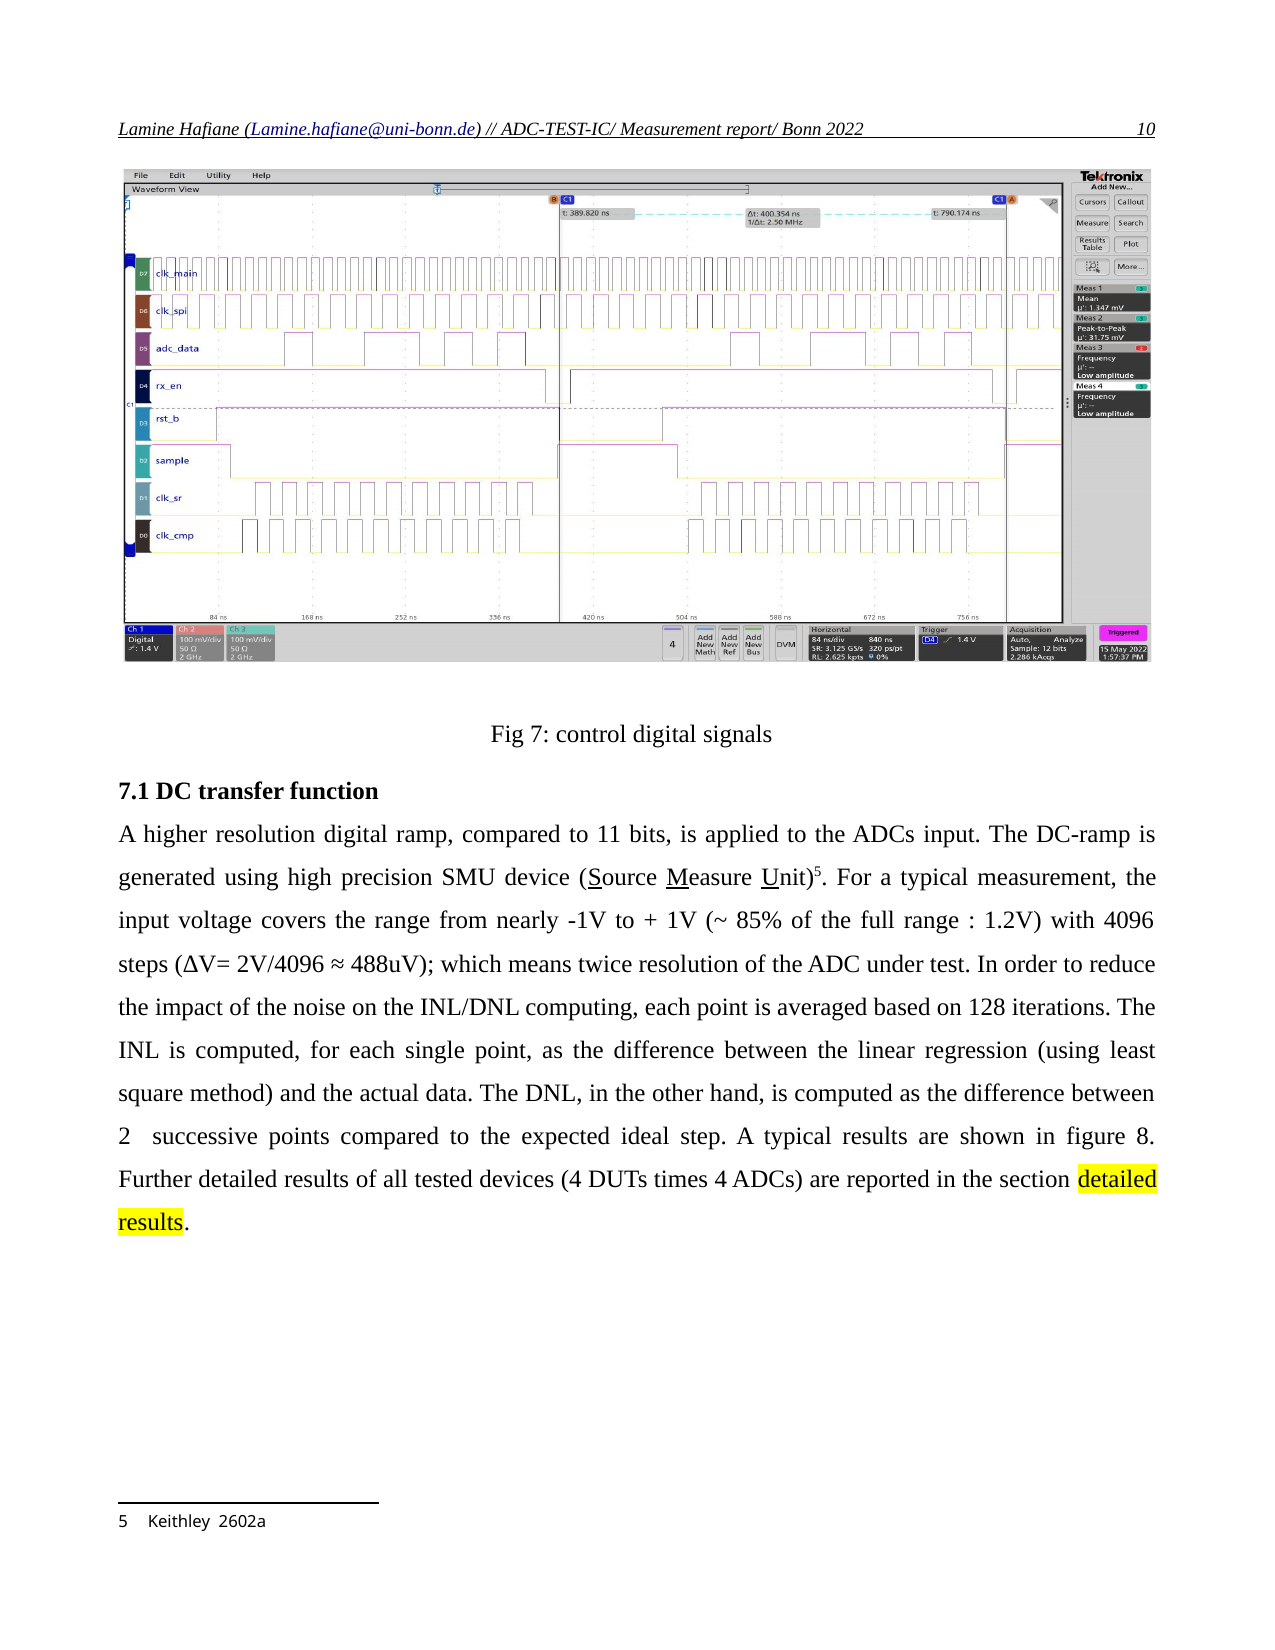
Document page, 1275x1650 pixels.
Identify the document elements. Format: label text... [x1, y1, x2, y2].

text A higher resolution digital ramp, compared to 11 bits, is applied to the ADCs input. The DC-ramp is generated using high precision SMU device (Source Measure Unit). For a typical measurement, the input voltage covers the range from nearly -1V to + 1V (~ 85% of the full range : 1.2V) with 4096 steps (∆V= 2V/4096 ≈ 488uV); which means twice resolution of the ADC under test. In order to reduce the impact of the noise on the INL/DNL computing, each point is averaged based on 128 iterations. The INL is computed, for each single point, as the difference between the linear regression (using least square method) and the actual data. The DNL, in the other hand, is computed as the difference between 2 successive points compared to the expected ideal step. A typical results are shown in figure 8. Further detailed results of all tested devices (4 DUTs times 4 ADCs) are reported in the section detailed results. [118, 819, 1157, 1236]
picture [123, 169, 1152, 662]
text Fig 7: control digital signals [118, 719, 1157, 747]
text Keithley 2602a [118, 1509, 1157, 1532]
text 7.1 DC transfer function [118, 776, 1157, 805]
